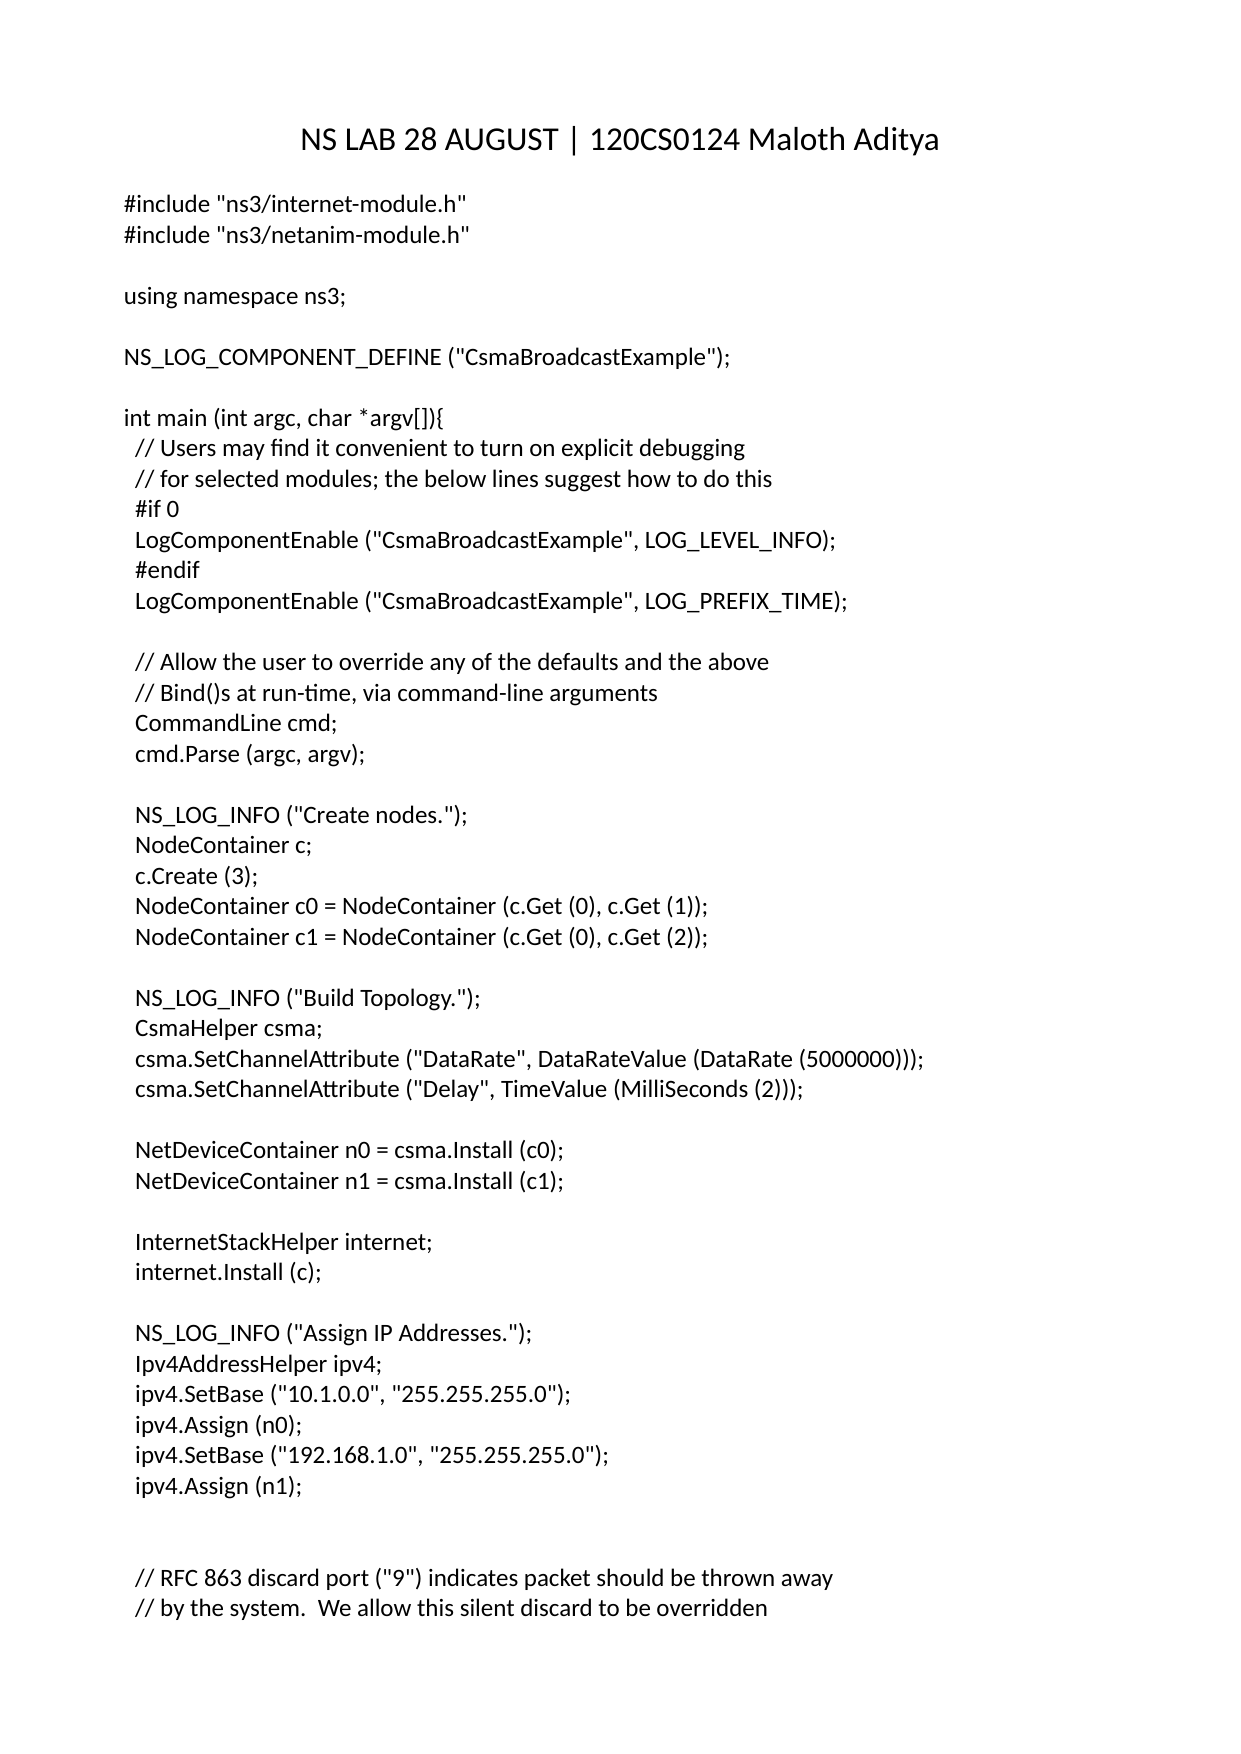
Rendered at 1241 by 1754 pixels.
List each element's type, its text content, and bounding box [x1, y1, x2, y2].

text ipv4.SetBase ("10.1.0.0", "255.255.255.0"); [118, 1379, 1122, 1409]
text NS_LOG_INFO ("Build Topology."); [118, 982, 1122, 1012]
text #endif [118, 554, 1122, 585]
text // by the system. We allow this silent discard to be overridden [118, 1592, 1122, 1623]
text NetDeviceContainer n1 = csma.Install (c1); [118, 1165, 1122, 1196]
text csma.SetChannelAttribute ("Delay", TimeValue (MilliSeconds (2))); [118, 1073, 1122, 1104]
text #if 0 [118, 493, 1122, 524]
text NS_LOG_INFO ("Assign IP Addresses."); [118, 1318, 1122, 1348]
text InternetStackHelper internet; [118, 1226, 1122, 1257]
text NS_LOG_COMPONENT_DEFINE ("CsmaBroadcastExample"); [118, 341, 1122, 371]
text c.Create (3); [118, 860, 1122, 890]
text ipv4.SetBase ("192.168.1.0", "255.255.255.0"); [118, 1440, 1122, 1470]
text ipv4.Assign (n0); [118, 1409, 1122, 1440]
text CsmaHelper csma; [118, 1012, 1122, 1043]
text #include "ns3/internet-module.h" [118, 188, 1122, 219]
text // Users may find it convenient to turn on explicit debugging [118, 432, 1122, 463]
text int main (int argc, char *argv[]){ [118, 402, 1122, 432]
text CommandLine cmd; [118, 707, 1122, 738]
text #include "ns3/netanim-module.h" [118, 219, 1122, 249]
text cmd.Parse (argc, argv); [118, 738, 1122, 768]
text LogComponentEnable ("CsmaBroadcastExample", LOG_PREFIX_TIME); [118, 585, 1122, 616]
text using namespace ns3; [118, 280, 1122, 310]
text // RFC 863 discard port ("9") indicates packet should be thrown away [118, 1562, 1122, 1592]
text NodeContainer c0 = NodeContainer (c.Get (0), c.Get (1)); [118, 890, 1122, 921]
text // for selected modules; the below lines suggest how to do this [118, 463, 1122, 493]
text internet.Install (c); [118, 1257, 1122, 1287]
text NetDeviceContainer n0 = csma.Install (c0); [118, 1134, 1122, 1165]
text Ipv4AddressHelper ipv4; [118, 1348, 1122, 1379]
text LogComponentEnable ("CsmaBroadcastExample", LOG_LEVEL_INFO); [118, 524, 1122, 554]
text // Allow the user to override any of the defaults and the above [118, 646, 1122, 677]
text NodeContainer c; [118, 829, 1122, 860]
text csma.SetChannelAttribute ("DataRate", DataRateValue (DataRate (5000000))); [118, 1043, 1122, 1073]
text ipv4.Assign (n1); [118, 1470, 1122, 1501]
text NodeContainer c1 = NodeContainer (c.Get (0), c.Get (2)); [118, 921, 1122, 951]
text NS_LOG_INFO ("Create nodes."); [118, 799, 1122, 829]
text // Bind()s at run-time, via command-line arguments [118, 677, 1122, 707]
